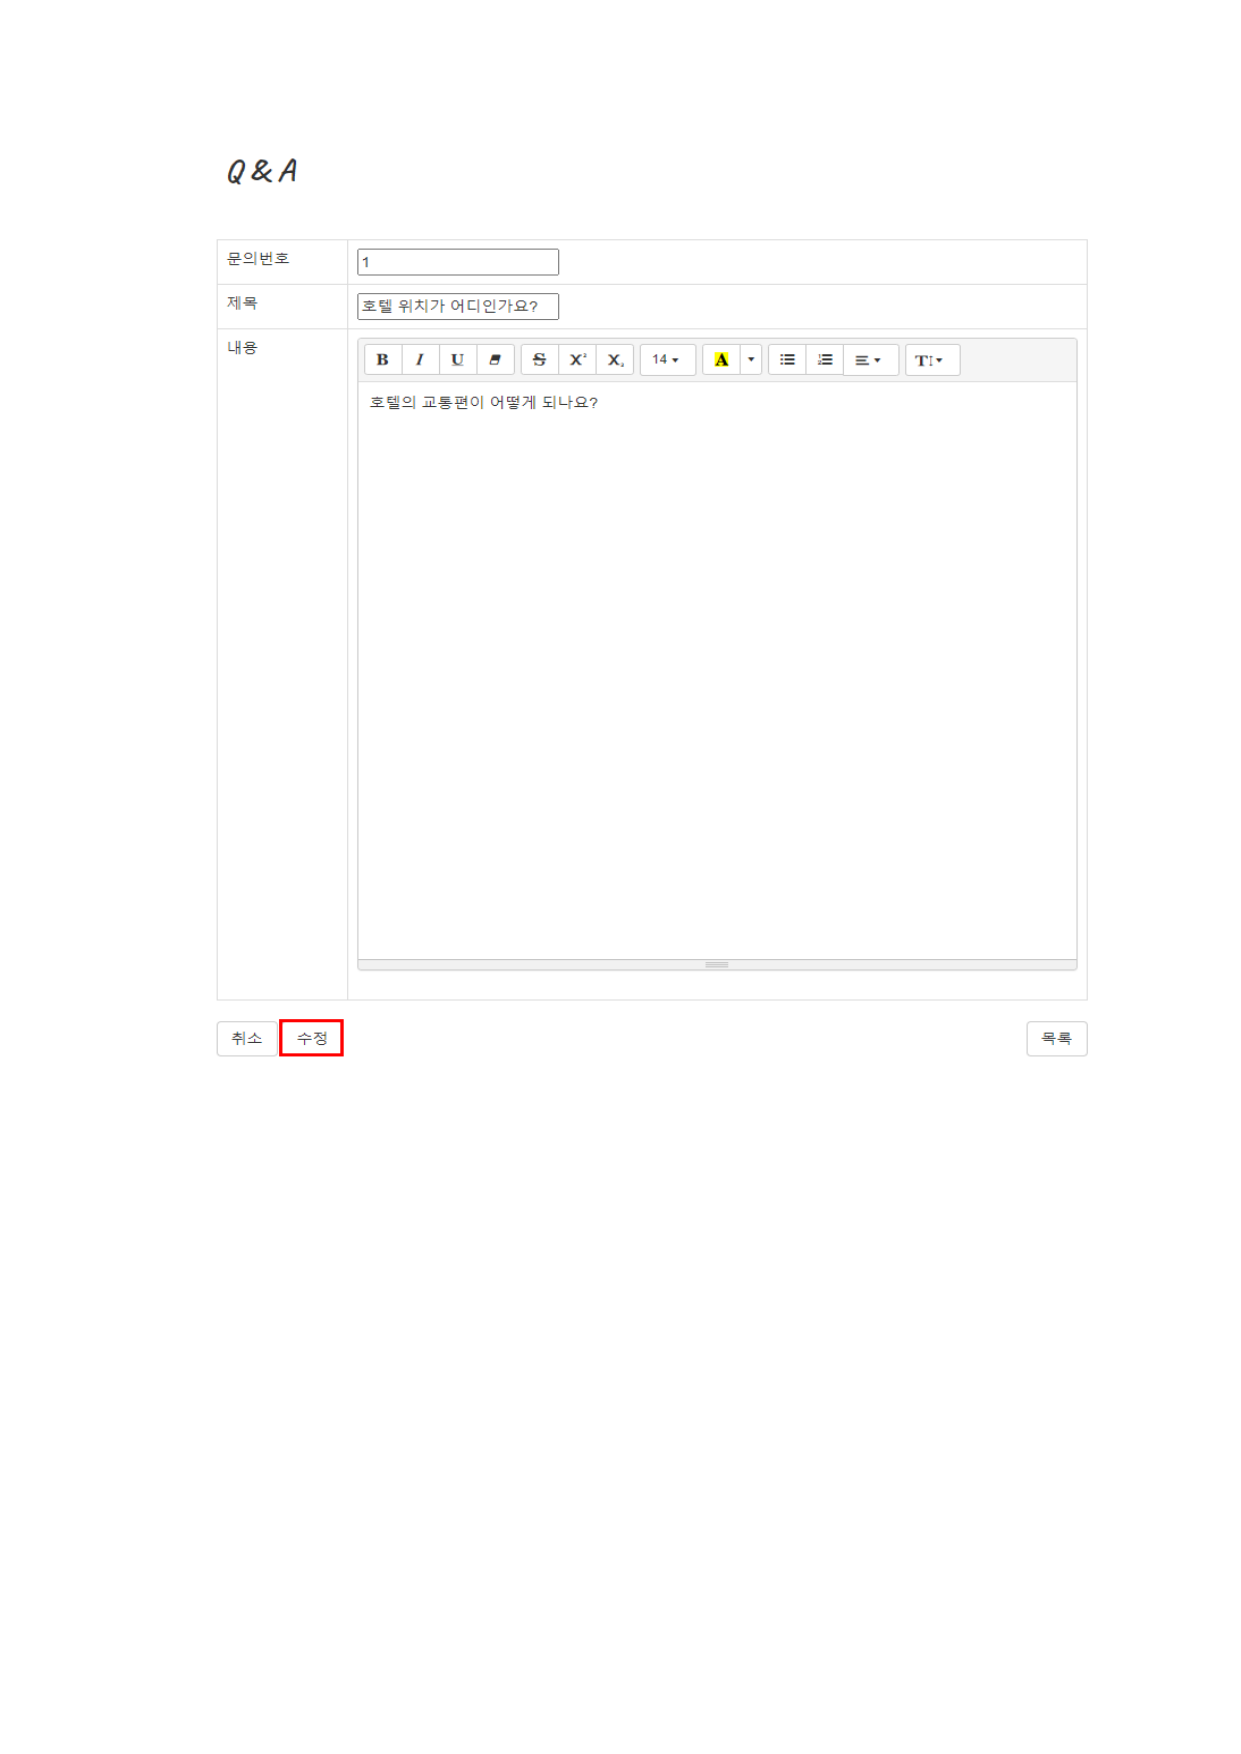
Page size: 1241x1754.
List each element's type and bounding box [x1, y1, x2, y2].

picture [143, 144, 1148, 1101]
